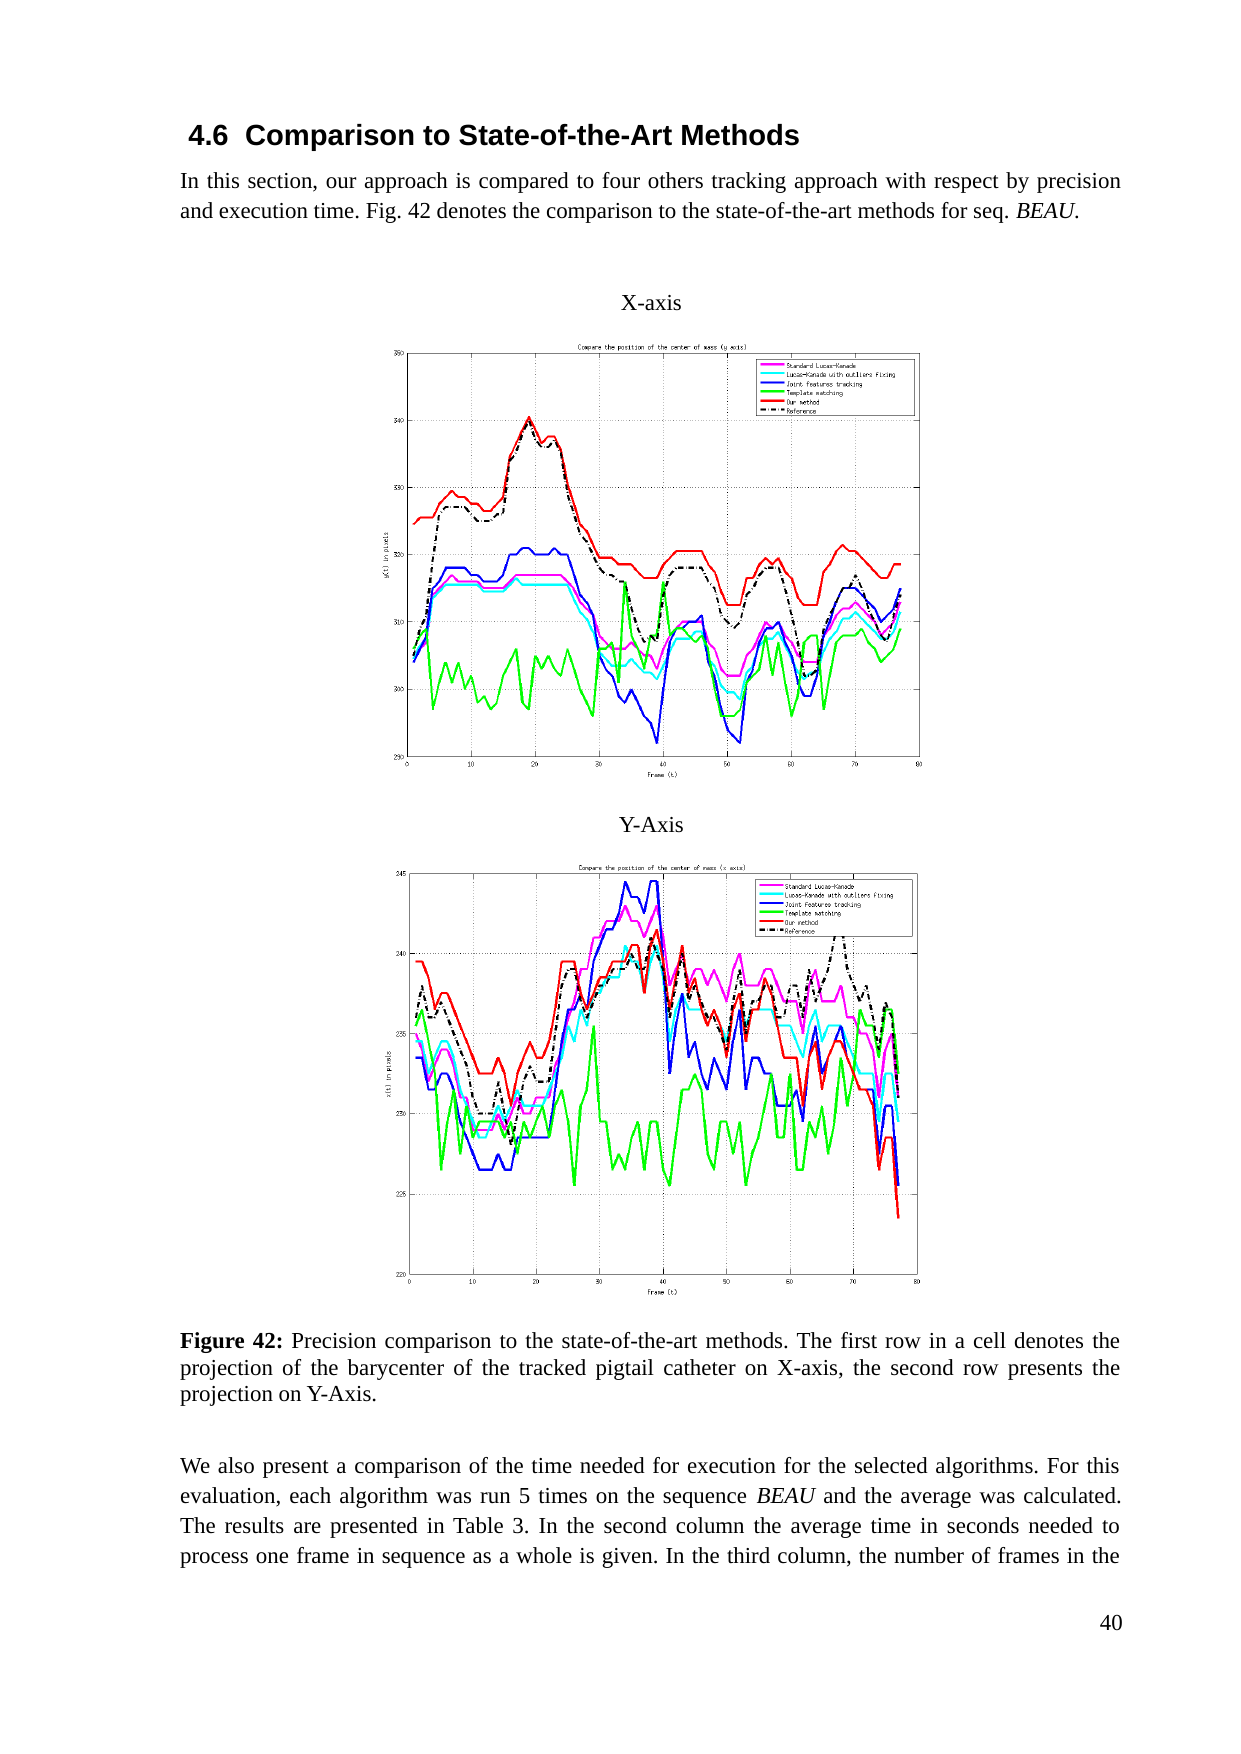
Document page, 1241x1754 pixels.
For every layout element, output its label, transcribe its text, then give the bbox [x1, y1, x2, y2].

text In this section, our approach is compared to four others tracking approach with respect by precision and execution time. Fig. 42 denotes the comparison to the state-of-the-art methods for seq. BEAU. [180, 164, 1122, 224]
text We also present a comparison of the time needed for execution for the selected algorithms. For this evaluation, each algorithm was run 5 times on the sequence BEAU and the average was calculated. The results are presented in Table 3. In the second column the average time in seconds needed to process one frame in sequence as a whole is given. In the third column, the number of frames in the [180, 1449, 1122, 1569]
picture [324, 836, 979, 1328]
picture [321, 315, 982, 811]
table_cell Figure 42: Precision comparison to the state-of-the-art methods. The first row in a cell denotes the projection of the barycenter of the tracked pigtail catheter on X-axis, the second row presents the projection on Y-Axis. [180, 1328, 1122, 1407]
table_header X-axis Y-Axis [180, 263, 1122, 1327]
subtitle Comparison to State-of-the-Art Methods [180, 118, 1122, 152]
